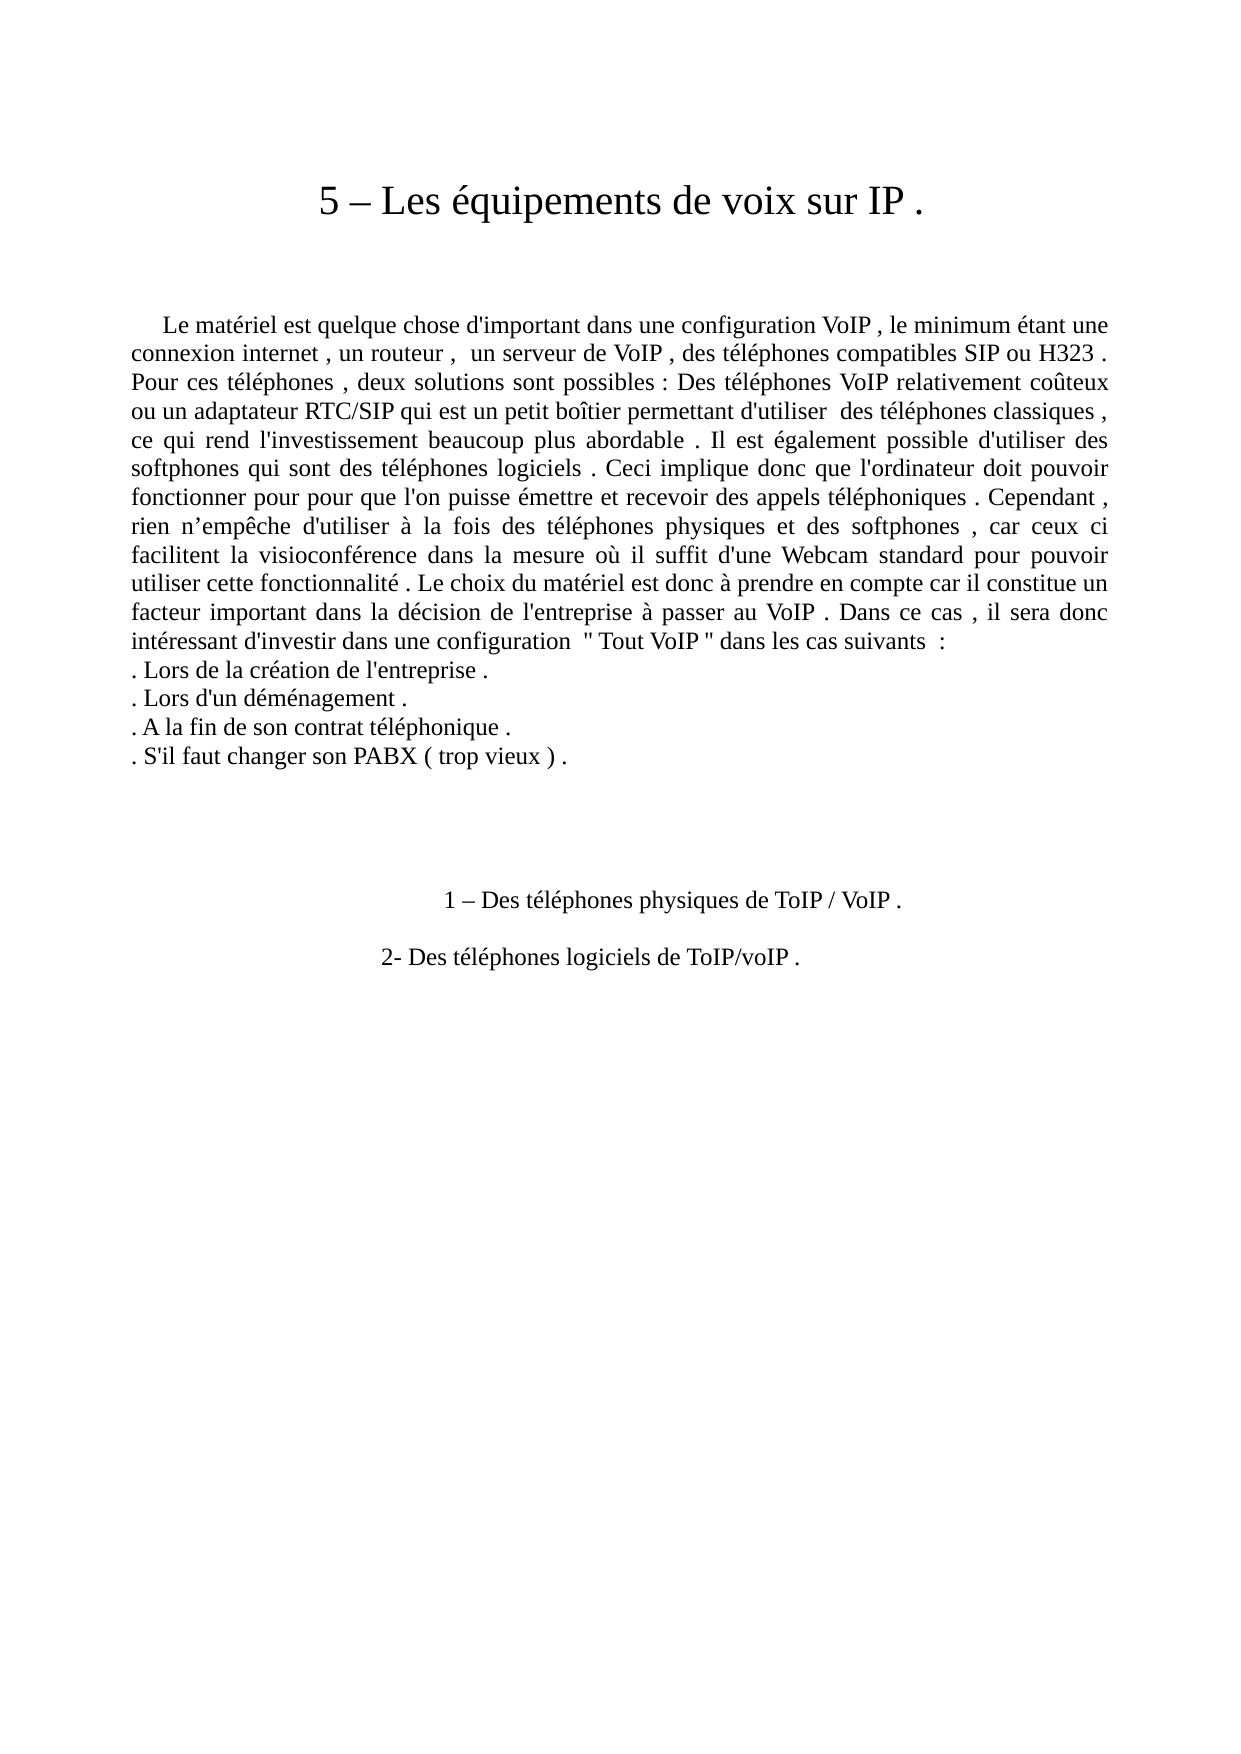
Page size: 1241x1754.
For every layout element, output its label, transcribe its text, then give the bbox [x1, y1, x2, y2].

text . S'il faut changer son PABX ( trop vieux ) . [131, 741, 1109, 770]
text Le matériel est quelque chose d'important dans une configuration VoIP , le minimum étant une connexion internet , un routeur , un serveur de VoIP , des téléphones compatibles SIP ou H323 . Pour ces téléphones , deux solutions sont possibles : Des téléphones VoIP relativement coûteux ou un adaptateur RTC/SIP qui est un petit boîtier permettant d'utiliser des téléphones classiques , ce qui rend l'investissement beaucoup plus abordable . Il est également possible d'utiliser des softphones qui sont des téléphones logiciels . Ceci implique donc que l'ordinateur doit pouvoir fonctionner pour pour que l'on puisse émettre et recevoir des appels téléphoniques . Cependant , rien n’empêche d'utiliser à la fois des téléphones physiques et des softphones , car ceux ci facilitent la visioconférence dans la mesure où il suffit d'une Webcam standard pour pouvoir utiliser cette fonctionnalité . Le choix du matériel est donc à prendre en compte car il constitue un facteur important dans la décision de l'entreprise à passer au VoIP . Dans ce cas , il sera donc intéressant d'investir dans une configuration '' Tout VoIP '' dans les cas suivants : [131, 310, 1109, 655]
text . Lors d'un déménagement . [131, 683, 1109, 712]
text 5 – Les équipements de voix sur IP . [131, 176, 1109, 223]
text 1 – Des téléphones physiques de ToIP / VoIP . [131, 885, 1109, 913]
text . A la fin de son contrat téléphonique . [131, 712, 1109, 741]
text 2- Des téléphones logiciels de ToIP/voIP . [131, 942, 1109, 971]
text . Lors de la création de l'entreprise . [131, 655, 1109, 683]
